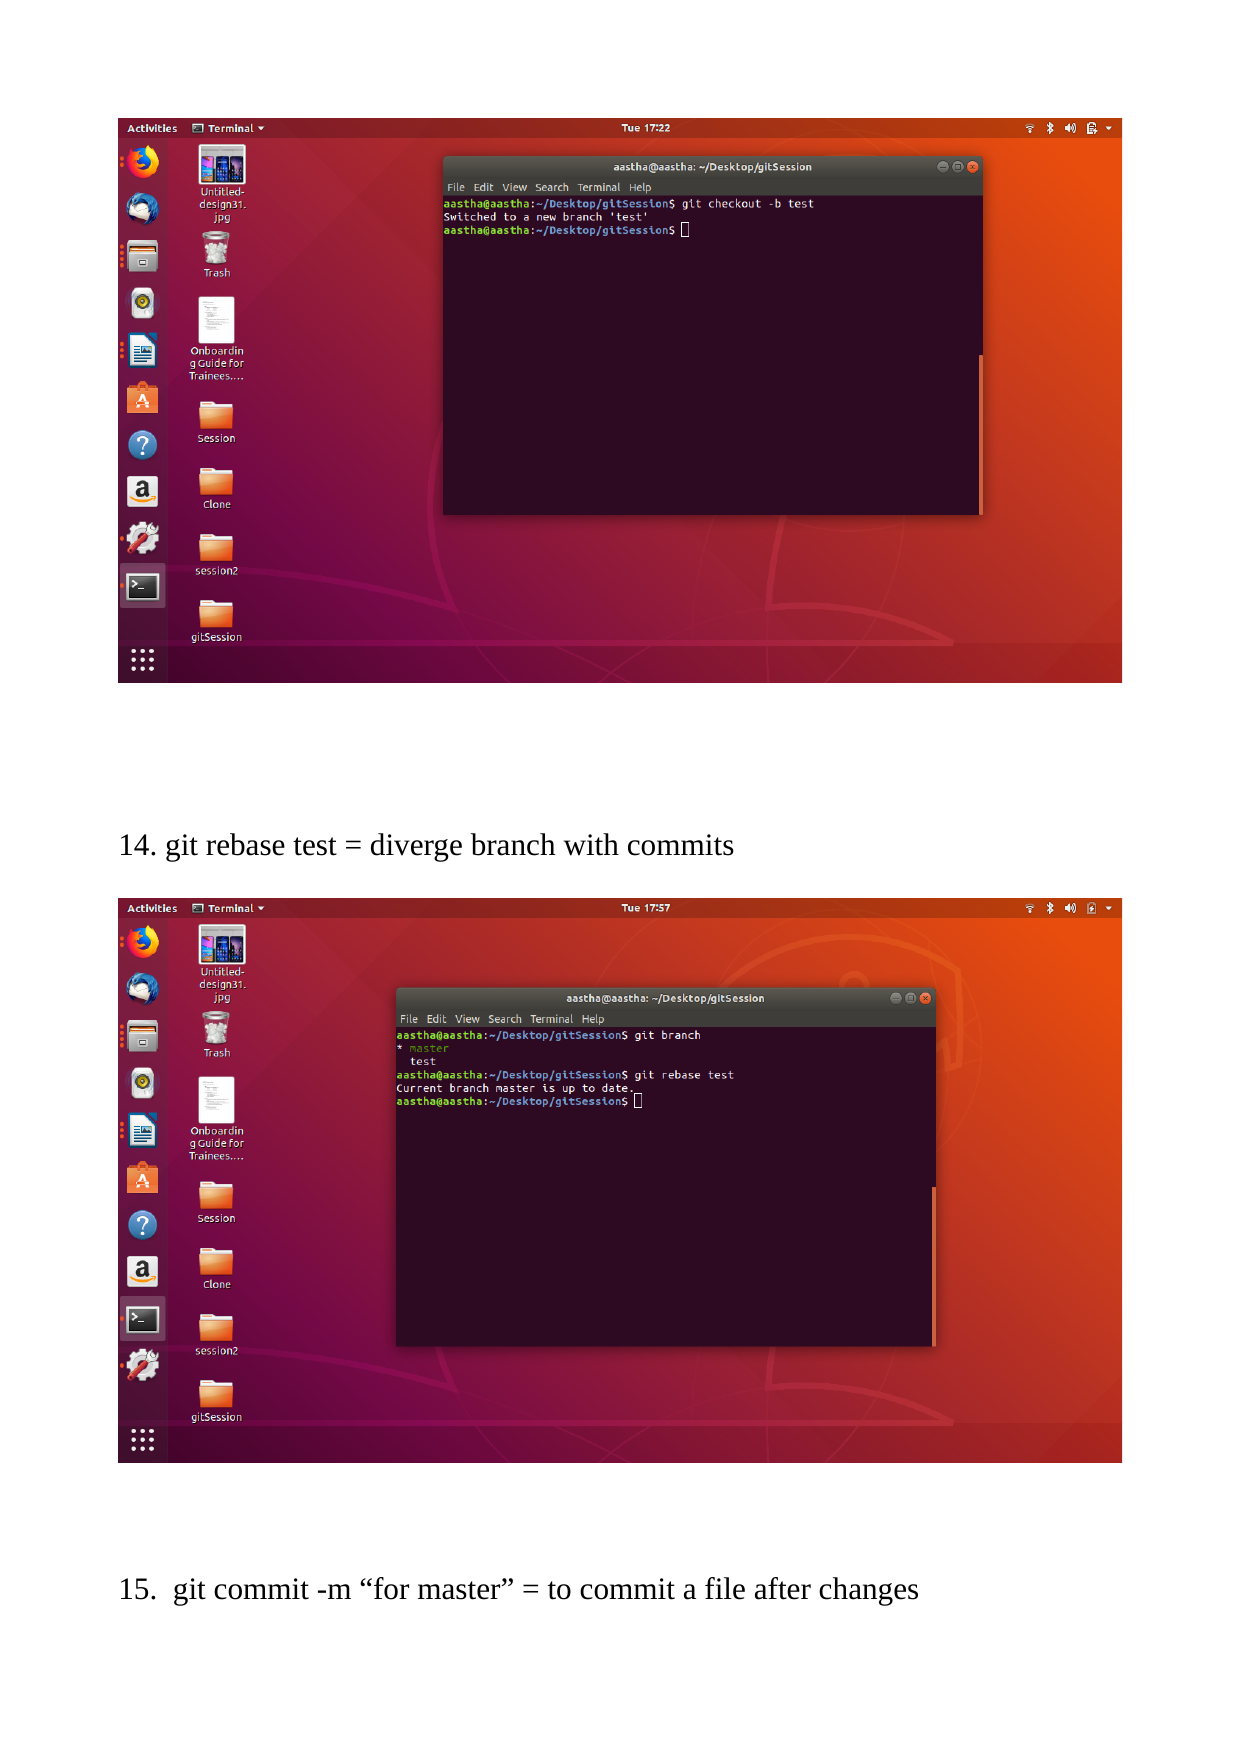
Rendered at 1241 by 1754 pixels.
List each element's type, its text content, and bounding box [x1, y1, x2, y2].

text 15. git commit -m “for master” = to commit a file after changes [118, 1570, 1122, 1606]
text 14. git rebase test = diverge branch with commits [118, 826, 1122, 862]
picture [118, 118, 1123, 683]
picture [118, 898, 1123, 1463]
